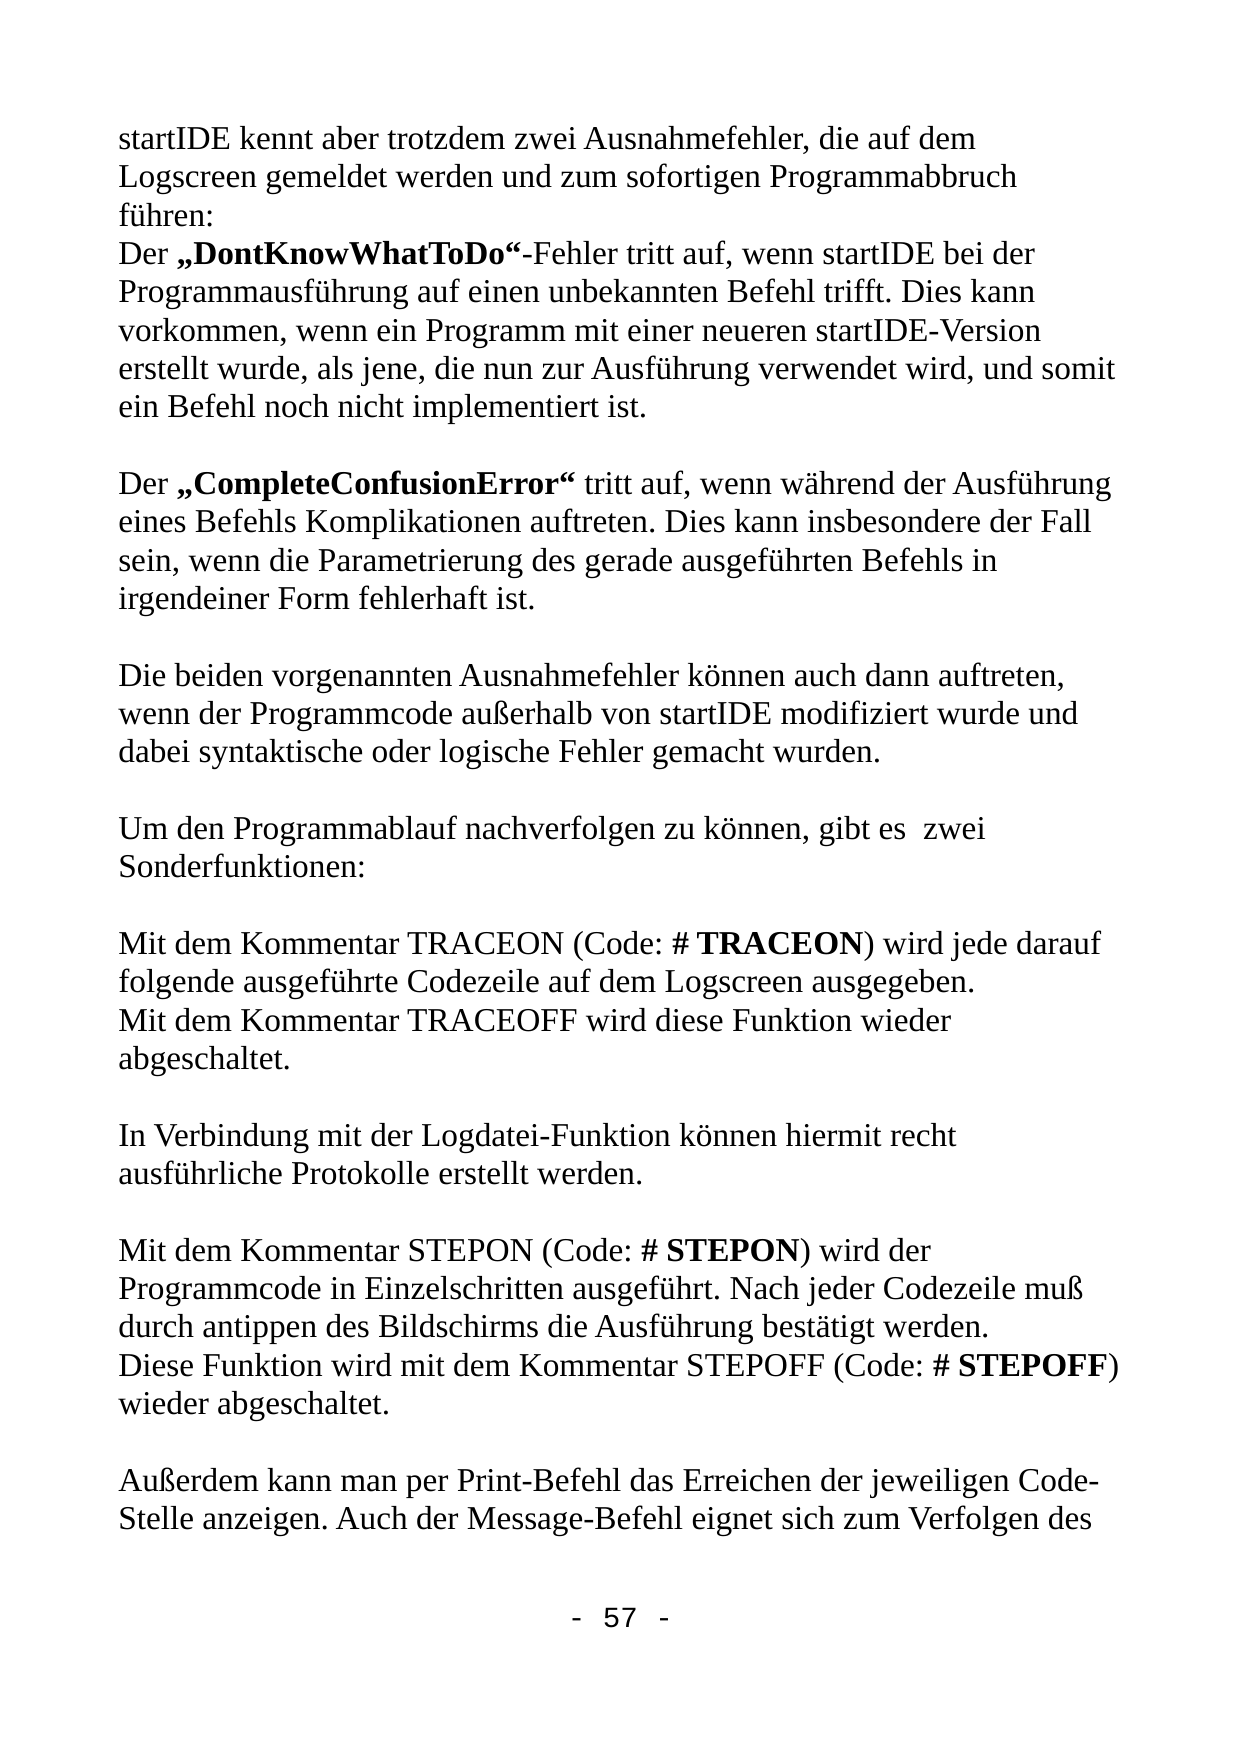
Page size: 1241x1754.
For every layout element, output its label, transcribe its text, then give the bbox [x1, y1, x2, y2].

text Die beiden vorgenannten Ausnahmefehler können auch dann auftreten, wenn der Programmcode außerhalb von startIDE modifiziert wurde und dabei syntaktische oder logische Fehler gemacht wurden. [118, 655, 1122, 770]
text In Verbindung mit der Logdatei-Funktion können hiermit recht ausführliche Protokolle erstellt werden. [118, 1115, 1122, 1191]
text Um den Programmablauf nachverfolgen zu können, gibt es zwei Sonderfunktionen: [118, 808, 1122, 885]
text startIDE kennt aber trotzdem zwei Ausnahmefehler, die auf dem Logscreen gemeldet werden und zum sofortigen Programmabbruch führen: [118, 118, 1122, 233]
text Der „CompleteConfusionError“ tritt auf, wenn während der Ausführung eines Befehls Komplikationen auftreten. Dies kann insbesondere der Fall sein, wenn die Parametrierung des gerade ausgeführten Befehls in irgendeiner Form fehlerhaft ist. [118, 463, 1122, 616]
text Mit dem Kommentar TRACEON (Code: # TRACEON) wird jede darauf folgende ausgeführte Codezeile auf dem Logscreen ausgegeben. [118, 923, 1122, 1000]
text Der „DontKnowWhatToDo“-Fehler tritt auf, wenn startIDE bei der Programmausführung auf einen unbekannten Befehl trifft. Dies kann vorkommen, wenn ein Programm mit einer neueren startIDE-Version erstellt wurde, als jene, die nun zur Ausführung verwendet wird, und somit ein Befehl noch nicht implementiert ist. [118, 233, 1122, 425]
text Außerdem kann man per Print-Befehl das Erreichen der jeweiligen Code-Stelle anzeigen. Auch der Message-Befehl eignet sich zum Verfolgen des [118, 1460, 1122, 1536]
text Mit dem Kommentar STEPON (Code: # STEPON) wird der Programmcode in Einzelschritten ausgeführt. Nach jeder Codezeile muß durch antippen des Bildschirms die Ausführung bestätigt werden. [118, 1230, 1122, 1345]
text Mit dem Kommentar TRACEOFF wird diese Funktion wieder abgeschaltet. [118, 1000, 1122, 1076]
text Diese Funktion wird mit dem Kommentar STEPOFF (Code: # STEPOFF) wieder abgeschaltet. [118, 1345, 1122, 1421]
